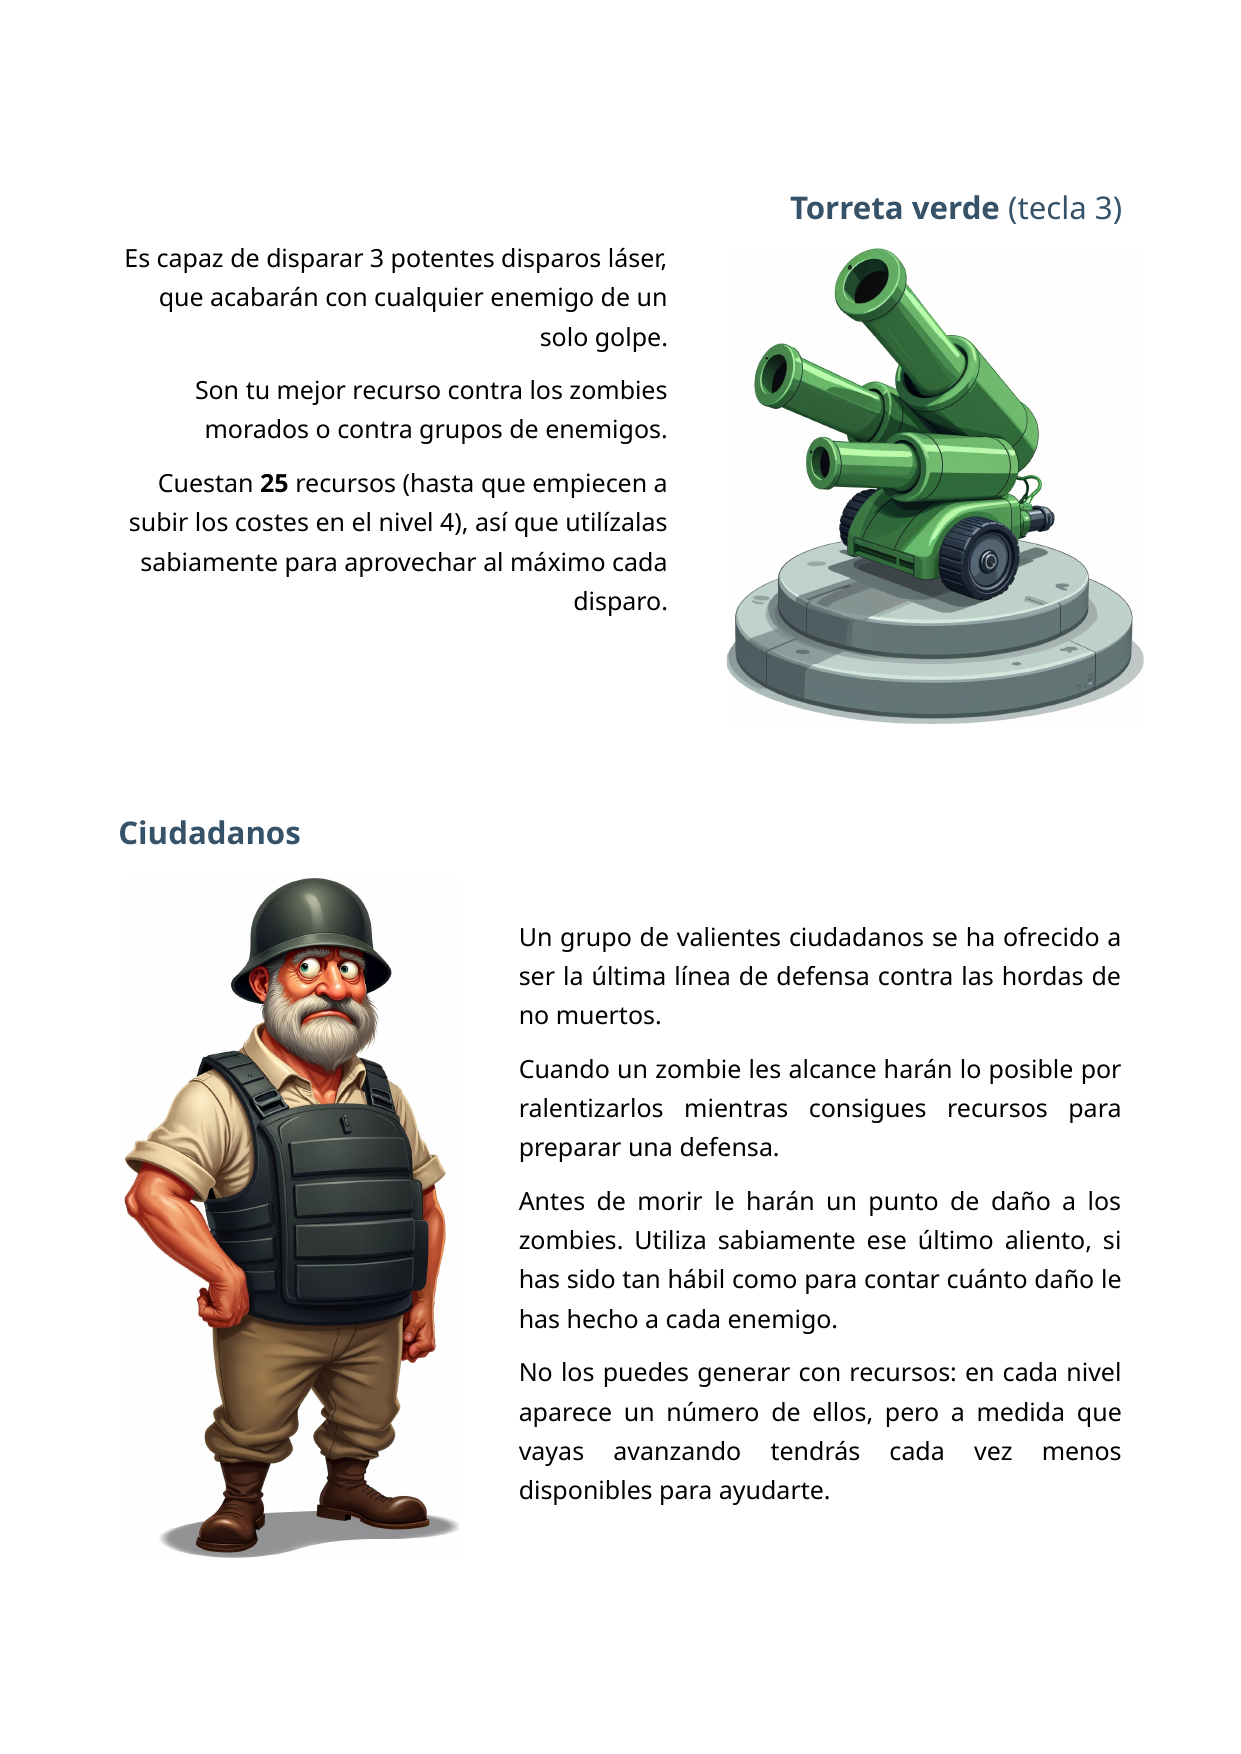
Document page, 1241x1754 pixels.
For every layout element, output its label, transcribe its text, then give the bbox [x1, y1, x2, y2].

text Un grupo de valientes ciudadanos se ha ofrecido a ser la última línea de defensa contra las hordas de no muertos. [460, 920, 1122, 1032]
picture [726, 248, 1144, 724]
text Cuestan 25 recursos (hasta que empiecen a subir los costes en el nivel 4), así que utilízalas sabiamente para aprovechar al máximo cada disparo. [118, 466, 726, 617]
subtitle Ciudadanos [118, 811, 1122, 853]
text Son tu mejor recurso contra los zombies morados o contra grupos de enemigos. [118, 373, 726, 446]
text No los puedes generar con recursos: en cada nivel aparece un número de ellos, pero a medida que vayas avanzando tendrás cada vez menos disponibles para ayudarte. [460, 1355, 1122, 1507]
text Cuando un zombie les alcance harán lo posible por ralentizarlos mientras consigues recursos para preparar una defensa. [460, 1052, 1122, 1164]
picture [124, 878, 460, 1558]
text Antes de morir le harán un punto de daño a los zombies. Utiliza sabiamente ese último aliento, si has sido tan hábil como para contar cuánto daño le has hecho a cada enemigo. [460, 1184, 1122, 1335]
text Es capaz de disparar 3 potentes disparos láser, que acabarán con cualquier enemigo de un solo golpe. [118, 241, 1122, 353]
subtitle Torreta verde (tecla 3) [118, 186, 1122, 228]
